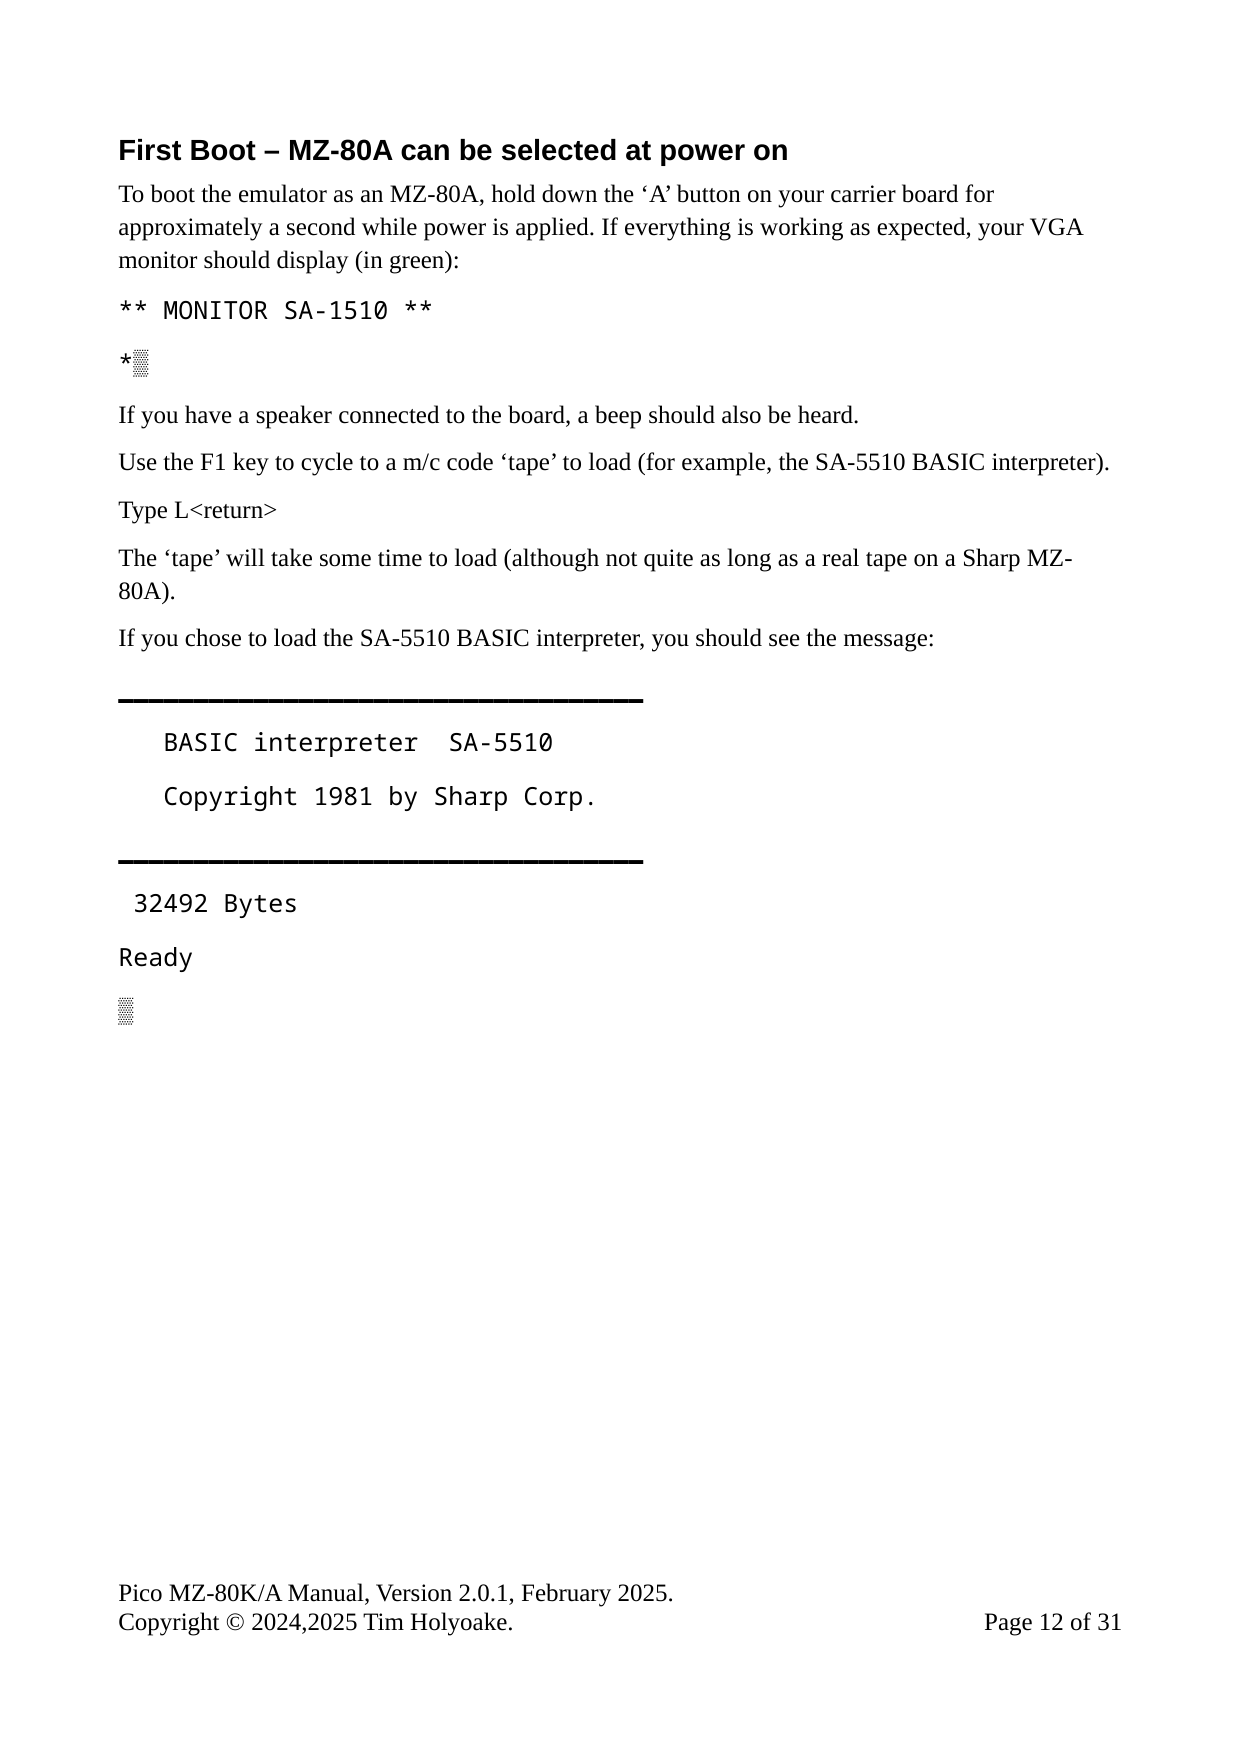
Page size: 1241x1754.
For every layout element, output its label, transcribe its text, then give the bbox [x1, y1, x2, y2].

text 32492 Bytes [118, 886, 1122, 920]
text BASIC interpreter SA-5510 [118, 725, 1122, 759]
text Ready [118, 940, 1122, 974]
text If you have a speaker connected to the board, a beep should also be heard. [118, 400, 1122, 429]
text ▁▁▁▁▁▁▁▁▁▁▁▁▁▁▁▁▁▁▁▁▁▁▁▁▁▁▁▁▁▁▁▁▁▁▁ [118, 671, 1122, 705]
text Use the F1 key to cycle to a m/c code ‘tape’ to load (for example, the SA-5510 BASIC interpreter). [118, 447, 1122, 476]
text ▒ [118, 993, 1122, 1027]
text To boot the emulator as an MZ-80A, hold down the ‘A’ button on your carrier board for approximately a second while power is applied. If everything is working as expected, your VGA monitor should display (in green): [118, 179, 1122, 273]
text If you chose to load the SA-5510 BASIC interpreter, you should see the message: [118, 623, 1122, 652]
text *▒ [118, 346, 1122, 380]
text Copyright 1981 by Sharp Corp. [118, 778, 1122, 812]
text Type L<return> [118, 495, 1122, 524]
subtitle First Boot – MZ-80A can be selected at power on [118, 133, 1122, 166]
text The ‘tape’ will take some time to load (although not quite as long as a real tape on a Sharp MZ-80A). [118, 543, 1122, 604]
text ▁▁▁▁▁▁▁▁▁▁▁▁▁▁▁▁▁▁▁▁▁▁▁▁▁▁▁▁▁▁▁▁▁▁▁ [118, 832, 1122, 866]
text ** MONITOR SA-1510 ** [118, 292, 1122, 326]
